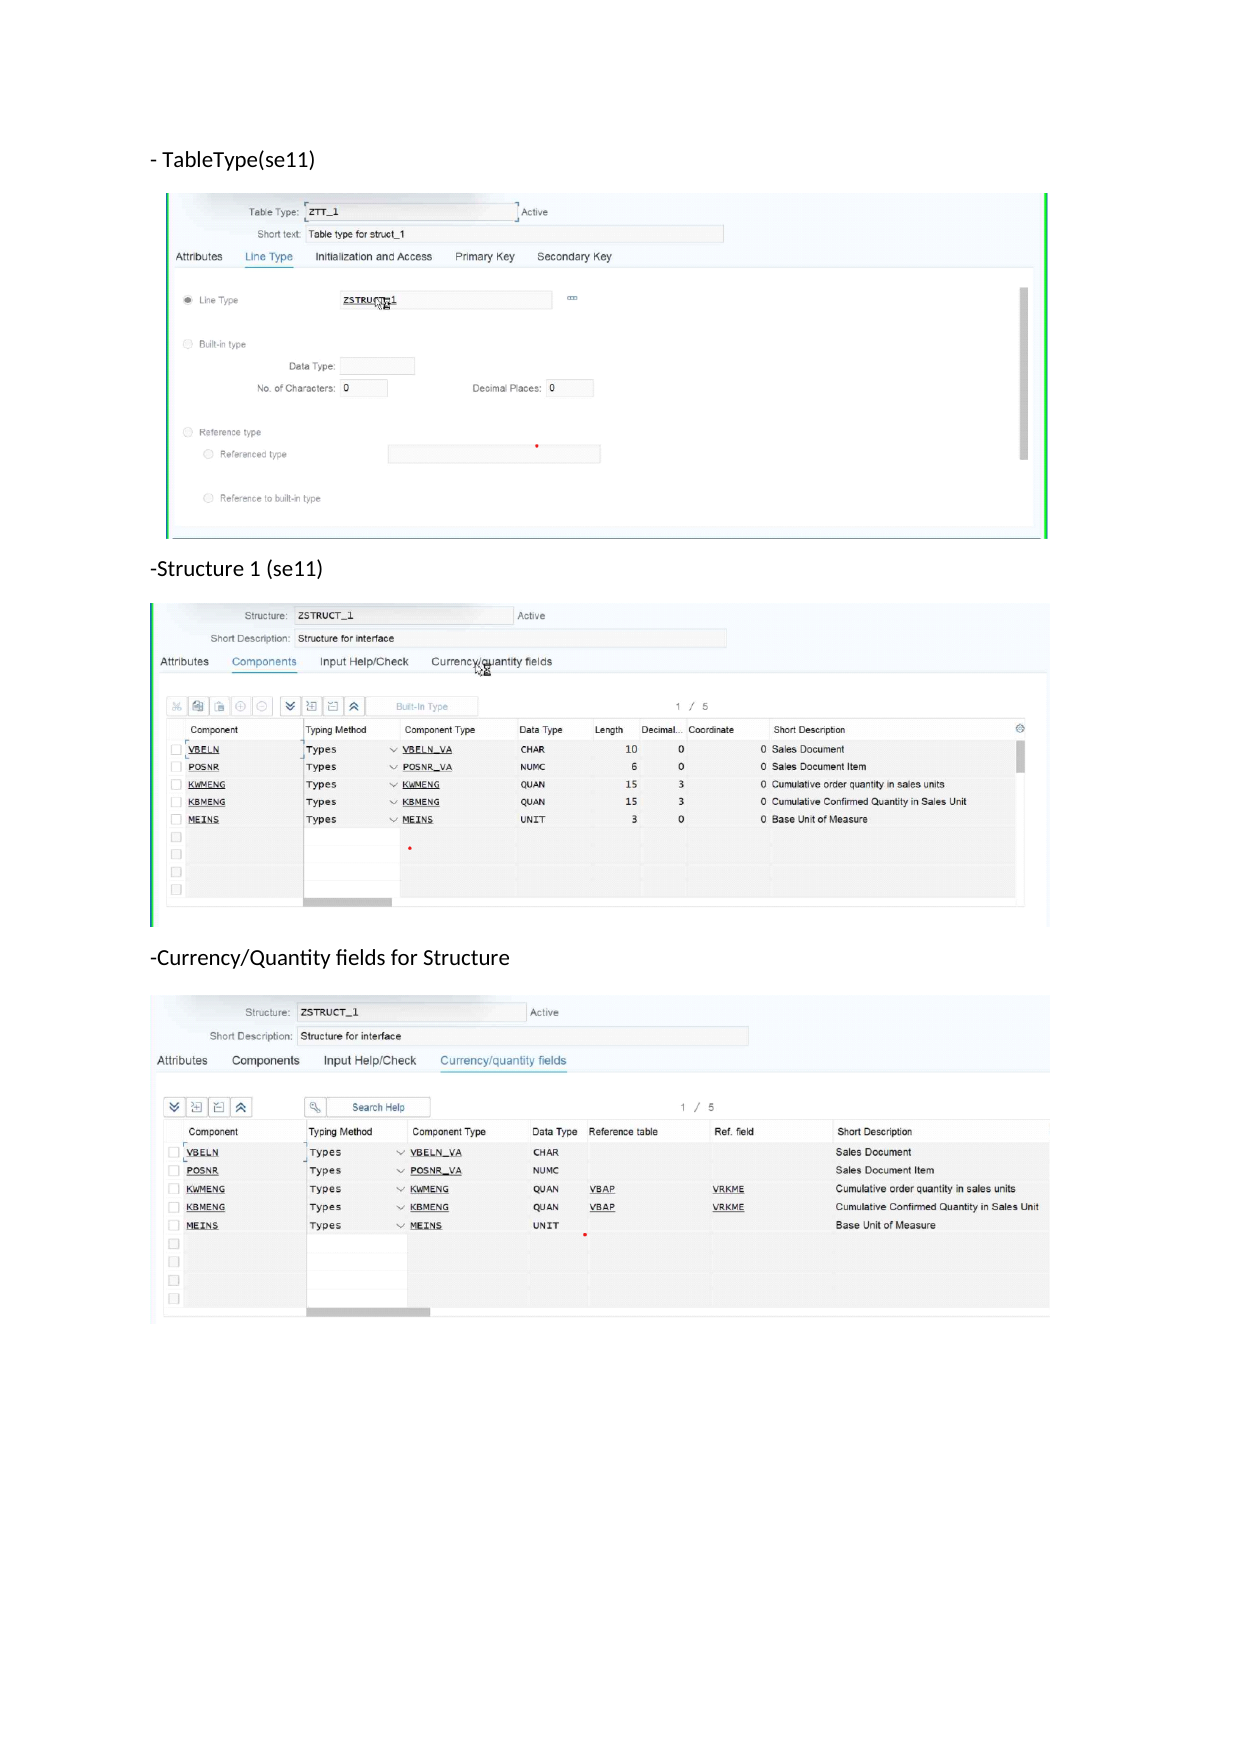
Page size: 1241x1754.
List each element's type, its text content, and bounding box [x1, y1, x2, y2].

text -Currency/Quantity fields for Structure [150, 948, 1090, 971]
text - TableType(se11) [150, 150, 1090, 173]
text -Structure 1 (se11) [150, 559, 1090, 582]
